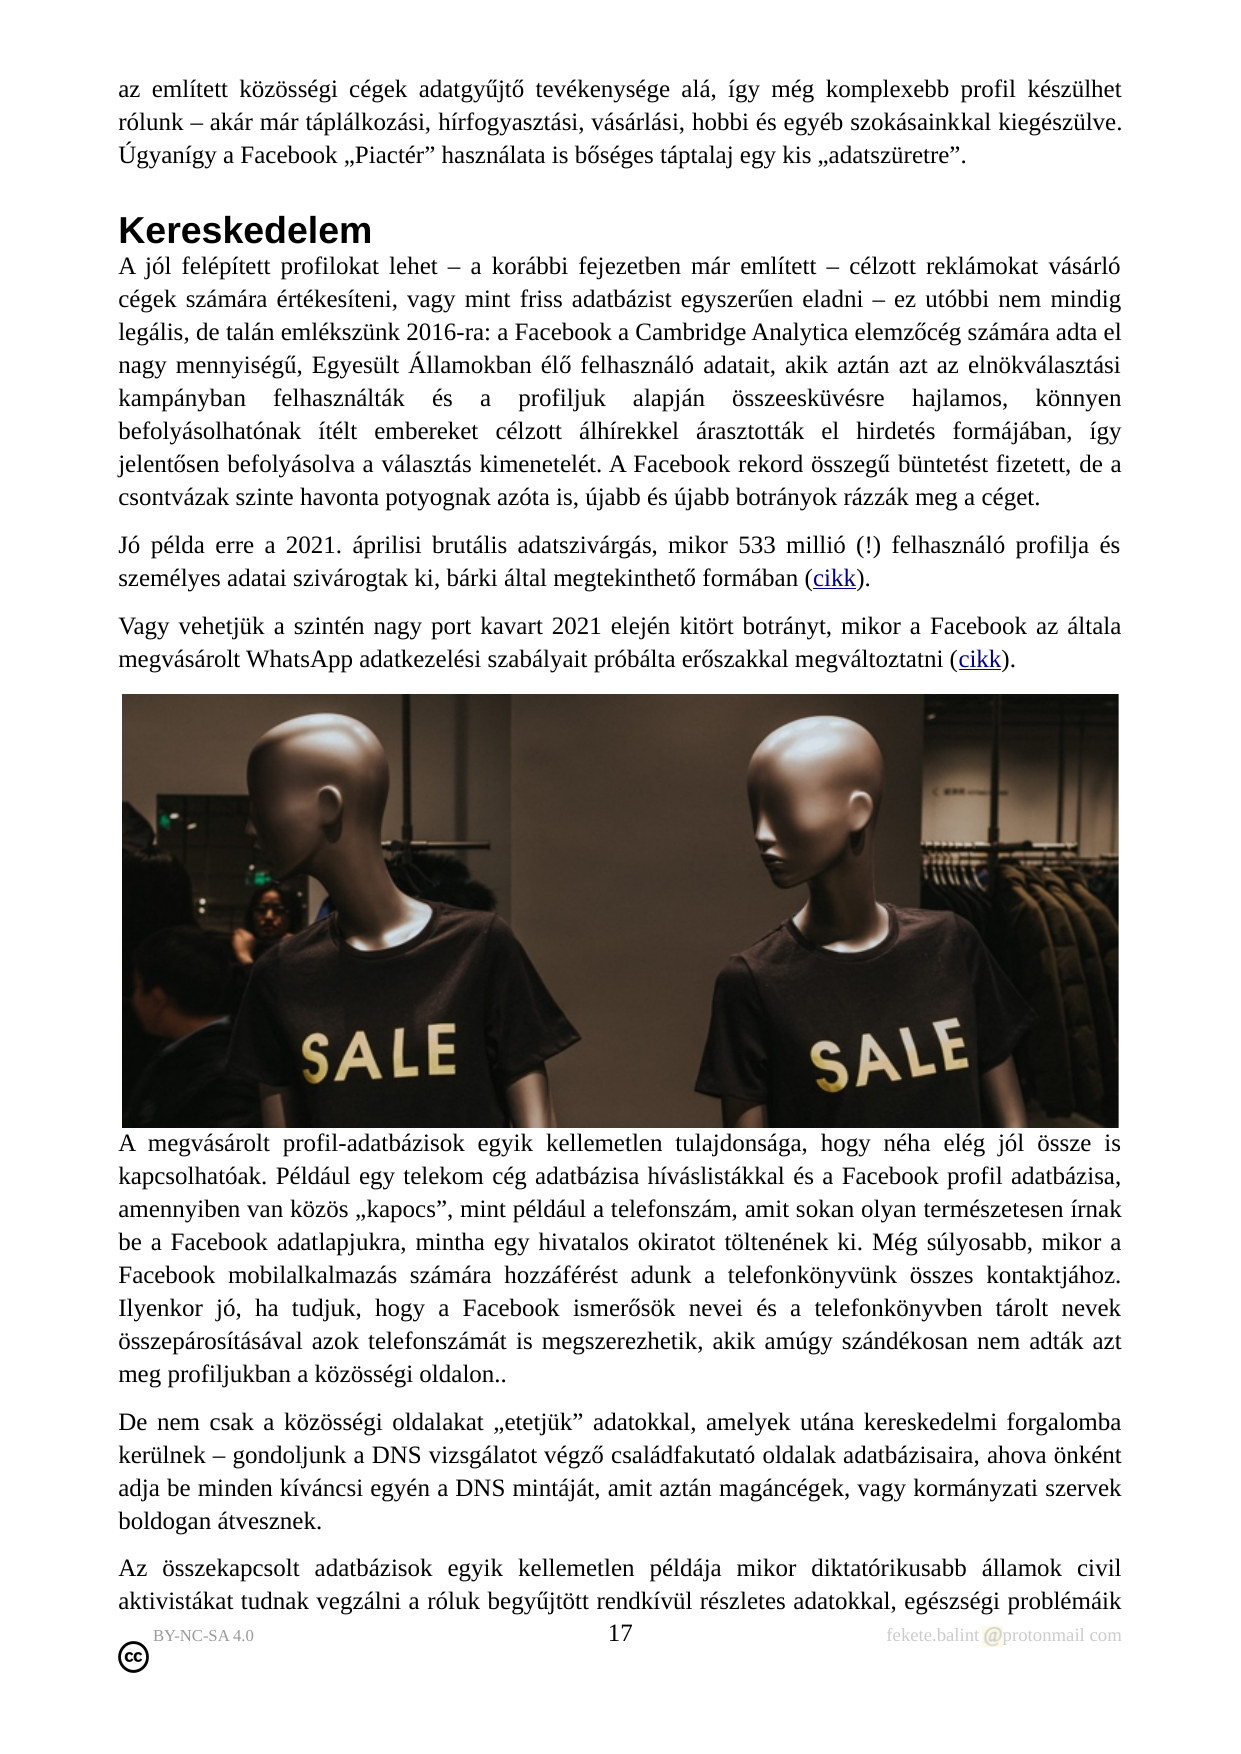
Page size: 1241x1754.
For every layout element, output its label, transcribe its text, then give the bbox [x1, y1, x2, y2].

text az említett közösségi cégek adatgyűjtő tevékenysége alá, így még komplexebb profil készülhet rólunk – akár már táplálkozási, hírfogyasztási, vásárlási, hobbi és egyéb szokásainkkal kiegészülve. Úgyanígy a Facebook „Piactér” használata is bőséges táptalaj egy kis „adatszüretre”. [118, 74, 1122, 168]
text Vagy vehetjük a szintén nagy port kavart 2021 elején kitört botrányt, mikor a Facebook az általa megvásárolt WhatsApp adatkezelési szabályait próbálta erőszakkal megváltoztatni (cikk). [118, 611, 1122, 672]
text Jó példa erre a 2021. áprilisi brutális adatszivárgás, mikor 533 millió (!) felhasználó profilja és személyes adatai szivárogtak ki, bárki által megtekinthető formában (cikk). [118, 530, 1122, 592]
picture [118, 1641, 149, 1673]
text Az összekapcsolt adatbázisok egyik kellemetlen példája mikor diktatórikusabb államok civil aktivistákat tudnak vegzálni a róluk begyűjtött rendkívül részletes adatokkal, egészségi problémáik [118, 1553, 1122, 1615]
text De nem csak a közösségi oldalakat „etetjük” adatokkal, amelyek utána kereskedelmi forgalomba kerülnek – gondoljunk a DNS vizsgálatot végző családfakutató oldalak adatbázisaira, ahova önként adja be minden kíváncsi egyén a DNS mintáját, amit aztán magáncégek, vagy kormányzati szervek boldogan átvesznek. [118, 1407, 1122, 1534]
subtitle Kereskedelem [118, 208, 1122, 251]
text A megvásárolt profil-adatbázisok egyik kellemetlen tulajdonsága, hogy néha elég jól össze is kapcsolhatóak. Például egy telekom cég adatbázisa híváslistákkal és a Facebook profil adatbázisa, amennyiben van közös „kapocs”, mint például a telefonszám, amit sokan olyan természetesen írnak be a Facebook adatlapjukra, mintha egy hivatalos okiratot töltenének ki. Még súlyosabb, mikor a Facebook mobilalkalmazás számára hozzáférést adunk a telefonkönyvünk összes kontaktjához. Ilyenkor jó, ha tudjuk, hogy a Facebook ismerősök nevei és a telefonkönyvben tárolt nevek összepárosításával azok telefonszámát is megszerezhetik, akik amúgy szándékosan nem adták azt meg profiljukban a közösségi oldalon.. [118, 739, 1122, 1388]
text A jól felépített profilokat lehet – a korábbi fejezetben már említett – célzott reklámokat vásárló cégek számára értékesíteni, vagy mint friss adatbázist egyszerűen eladni – ez utóbbi nem mindig legális, de talán emlékszünk 2016-ra: a Facebook a Cambridge Analytica elemzőcég számára adta el nagy mennyiségű, Egyesült Államokban élő felhasználó adatait, akik aztán azt az elnökválasztási kampányban felhasználták és a profiljuk alapján összeesküvésre hajlamos, könnyen befolyásolhatónak ítélt embereket célzott álhírekkel árasztották el hirdetés formájában, így jelentősen befolyásolva a választás kimenetelét. A Facebook rekord összegű büntetést fizetett, de a csontvázak szinte havonta potyognak azóta is, újabb és újabb botrányok rázzák meg a céget. [118, 251, 1122, 511]
picture [982, 1626, 1003, 1647]
picture [122, 694, 1119, 1128]
